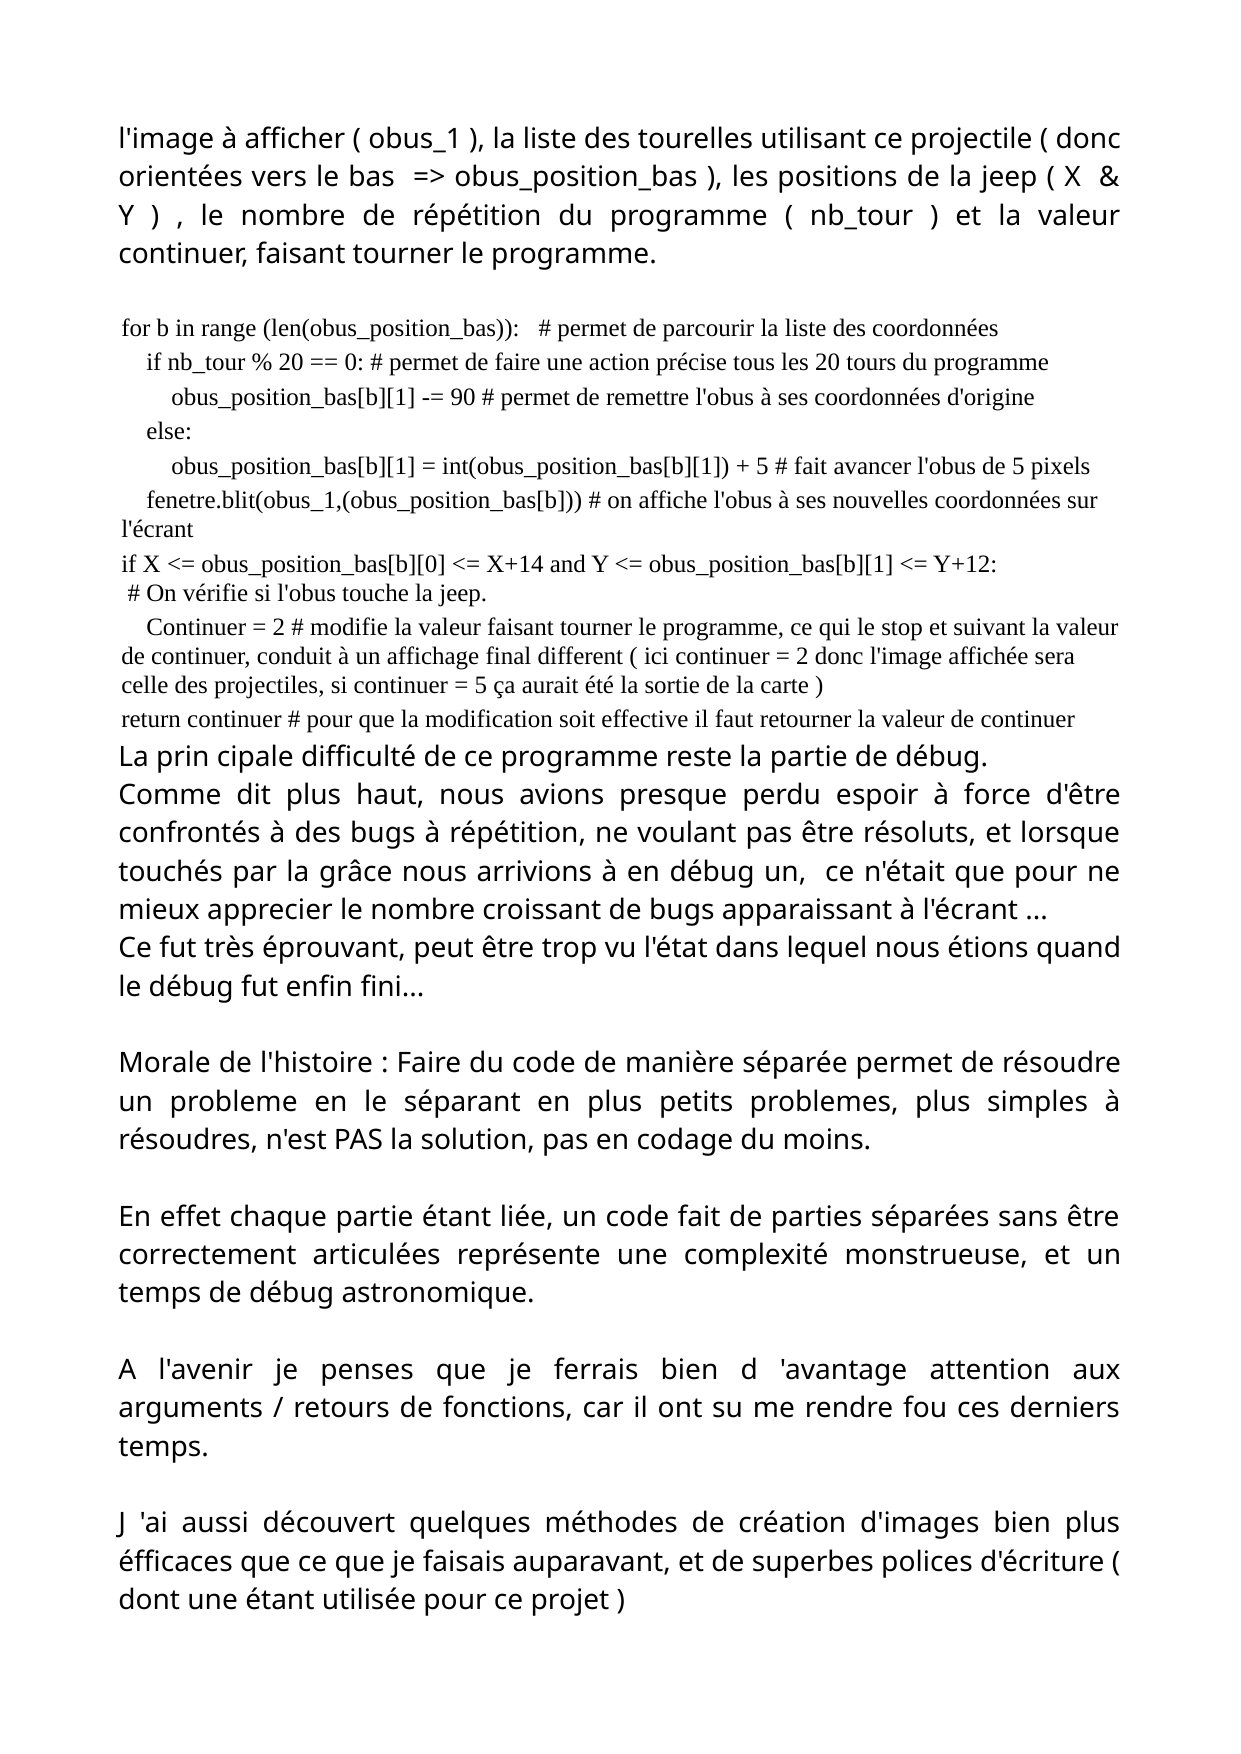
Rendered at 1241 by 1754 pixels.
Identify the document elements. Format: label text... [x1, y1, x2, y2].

text En effet chaque partie étant liée, un code fait de parties séparées sans être correctement articulées représente une complexité monstrueuse, et un temps de débug astronomique. [118, 1196, 1122, 1311]
text Ce fut très éprouvant, peut être trop vu l'état dans lequel nous étions quand le débug fut enfin fini... [118, 928, 1122, 1004]
table_cell else: [118, 414, 1122, 448]
text Comme dit plus haut, nous avions presque perdu espoir à force d'être confrontés à des bugs à répétition, ne voulant pas être résoluts, et lorsque touchés par la grâce nous arrivions à en débug un, ce n'était que pour ne mieux apprecier le nombre croissant de bugs apparaissant à l'écrant ... [118, 774, 1122, 928]
table_cell fenetre.blit(obus_1,(obus_position_bas[b])) # on affiche l'obus à ses nouvelles coordonnées sur l'écrant [118, 483, 1122, 546]
table_cell return continuer # pour que la modification soit effective il faut retourner la valeur de continuer [118, 701, 1122, 736]
text A l'avenir je penses que je ferrais bien d 'avantage attention aux arguments / retours de fonctions, car il ont su me rendre fou ces derniers temps. [118, 1349, 1122, 1464]
table_cell Continuer = 2 # modifie la valeur faisant tourner le programme, ce qui le stop et suivant la valeur de continuer, conduit à un affichage final different ( ici continuer = 2 donc l'image affichée sera celle des projectiles, si continuer = 5 ça aurait été la sortie de la carte ) [118, 609, 1122, 701]
text J 'ai aussi découvert quelques méthodes de création d'images bien plus éfficaces que ce que je faisais auparavant, et de superbes polices d'écriture ( dont une étant utilisée pour ce projet ) [118, 1503, 1122, 1618]
text l'image à afficher ( obus_1 ), la liste des tourelles utilisant ce projectile ( donc orientées vers le bas => obus_position_bas ), les positions de la jeep ( X & Y ) , le nombre de répétition du programme ( nb_tour ) et la valeur continuer, faisant tourner le programme. [118, 118, 1122, 271]
text Morale de l'histoire : Faire du code de manière séparée permet de résoudre un probleme en le séparant en plus petits problemes, plus simples à résoudres, n'est PAS la solution, pas en codage du moins. [118, 1043, 1122, 1158]
table_cell obus_position_bas[b][1] -= 90 # permet de remettre l'obus à ses coordonnées d'origine [118, 379, 1122, 413]
text La prin cipale difficulté de ce programme reste la partie de débug. [118, 736, 1122, 774]
table_cell obus_position_bas[b][1] = int(obus_position_bas[b][1]) + 5 # fait avancer l'obus de 5 pixels [118, 448, 1122, 483]
table_cell if X <= obus_position_bas[b][0] <= X+14 and Y <= obus_position_bas[b][1] <= Y+12: # On vérifie si l'obus touche la jeep. [118, 546, 1122, 609]
table_header for b in range (len(obus_position_bas)): # permet de parcourir la liste des coordonnées [118, 310, 1122, 344]
table_header if nb_tour % 20 == 0: # permet de faire une action précise tous les 20 tours du programme [118, 344, 1122, 379]
